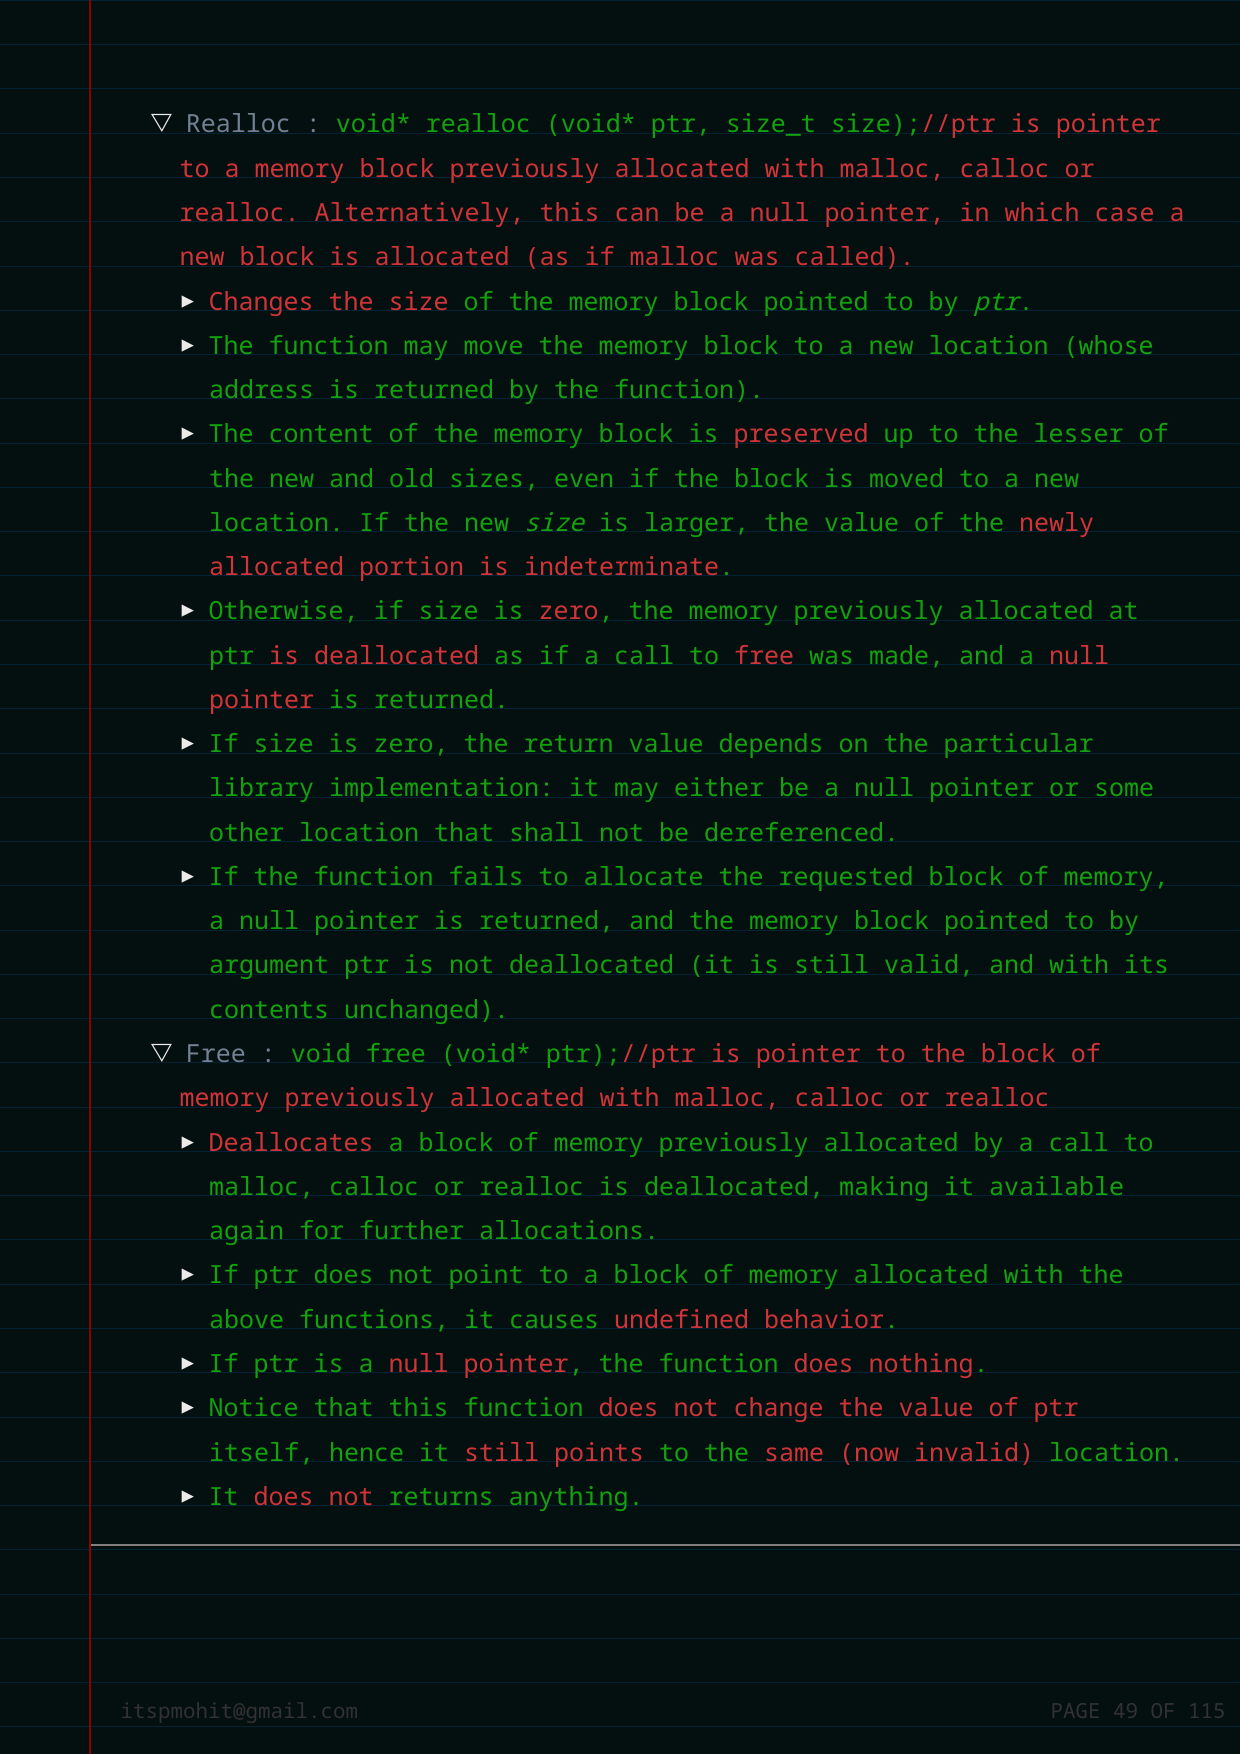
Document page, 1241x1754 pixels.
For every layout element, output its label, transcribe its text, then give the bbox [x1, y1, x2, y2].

list Changes the size of the memory block pointed to by ptr. [179, 274, 1196, 319]
list If ptr does not point to a block of memory allocated with the above functions, it causes undefined behavior. [179, 1248, 1196, 1337]
list Free : void free (void* ptr);//ptr is pointer to the block of memory previously allocated with malloc, calloc or realloc [150, 1027, 1196, 1116]
list Notice that this function does not change the value of ptr itself, hence it still points to the same (now invalid) location. [179, 1381, 1196, 1470]
list The function may move the memory block to a new location (whose address is returned by the function). [179, 319, 1196, 407]
list It does not returns anything. [179, 1470, 1196, 1514]
list If ptr is a null pointer, the function does nothing. [179, 1337, 1196, 1381]
list Otherwise, if size is zero, the memory previously allocated at ptr is deallocated as if a call to free was made, and a null pointer is returned. [179, 584, 1196, 717]
list Realloc : void* realloc (void* ptr, size_t size);//ptr is pointer to a memory block previously allocated with malloc, calloc or realloc. Alternatively, this can be a null pointer, in which case a new block is allocated (as if malloc was called). [150, 97, 1196, 274]
list The content of the memory block is preserved up to the lesser of the new and old sizes, even if the block is moved to a new location. If the new size is larger, the value of the newly allocated portion is indeterminate. [179, 407, 1196, 584]
list If the function fails to allocate the requested block of memory, a null pointer is returned, and the memory block pointed to by argument ptr is not deallocated (it is still valid, and with its contents unchanged). [179, 850, 1196, 1027]
list If size is zero, the return value depends on the particular library implementation: it may either be a null pointer or some other location that shall not be dereferenced. [179, 717, 1196, 850]
list Deallocates a block of memory previously allocated by a call to malloc, calloc or realloc is deallocated, making it available again for further allocations. [179, 1116, 1196, 1248]
